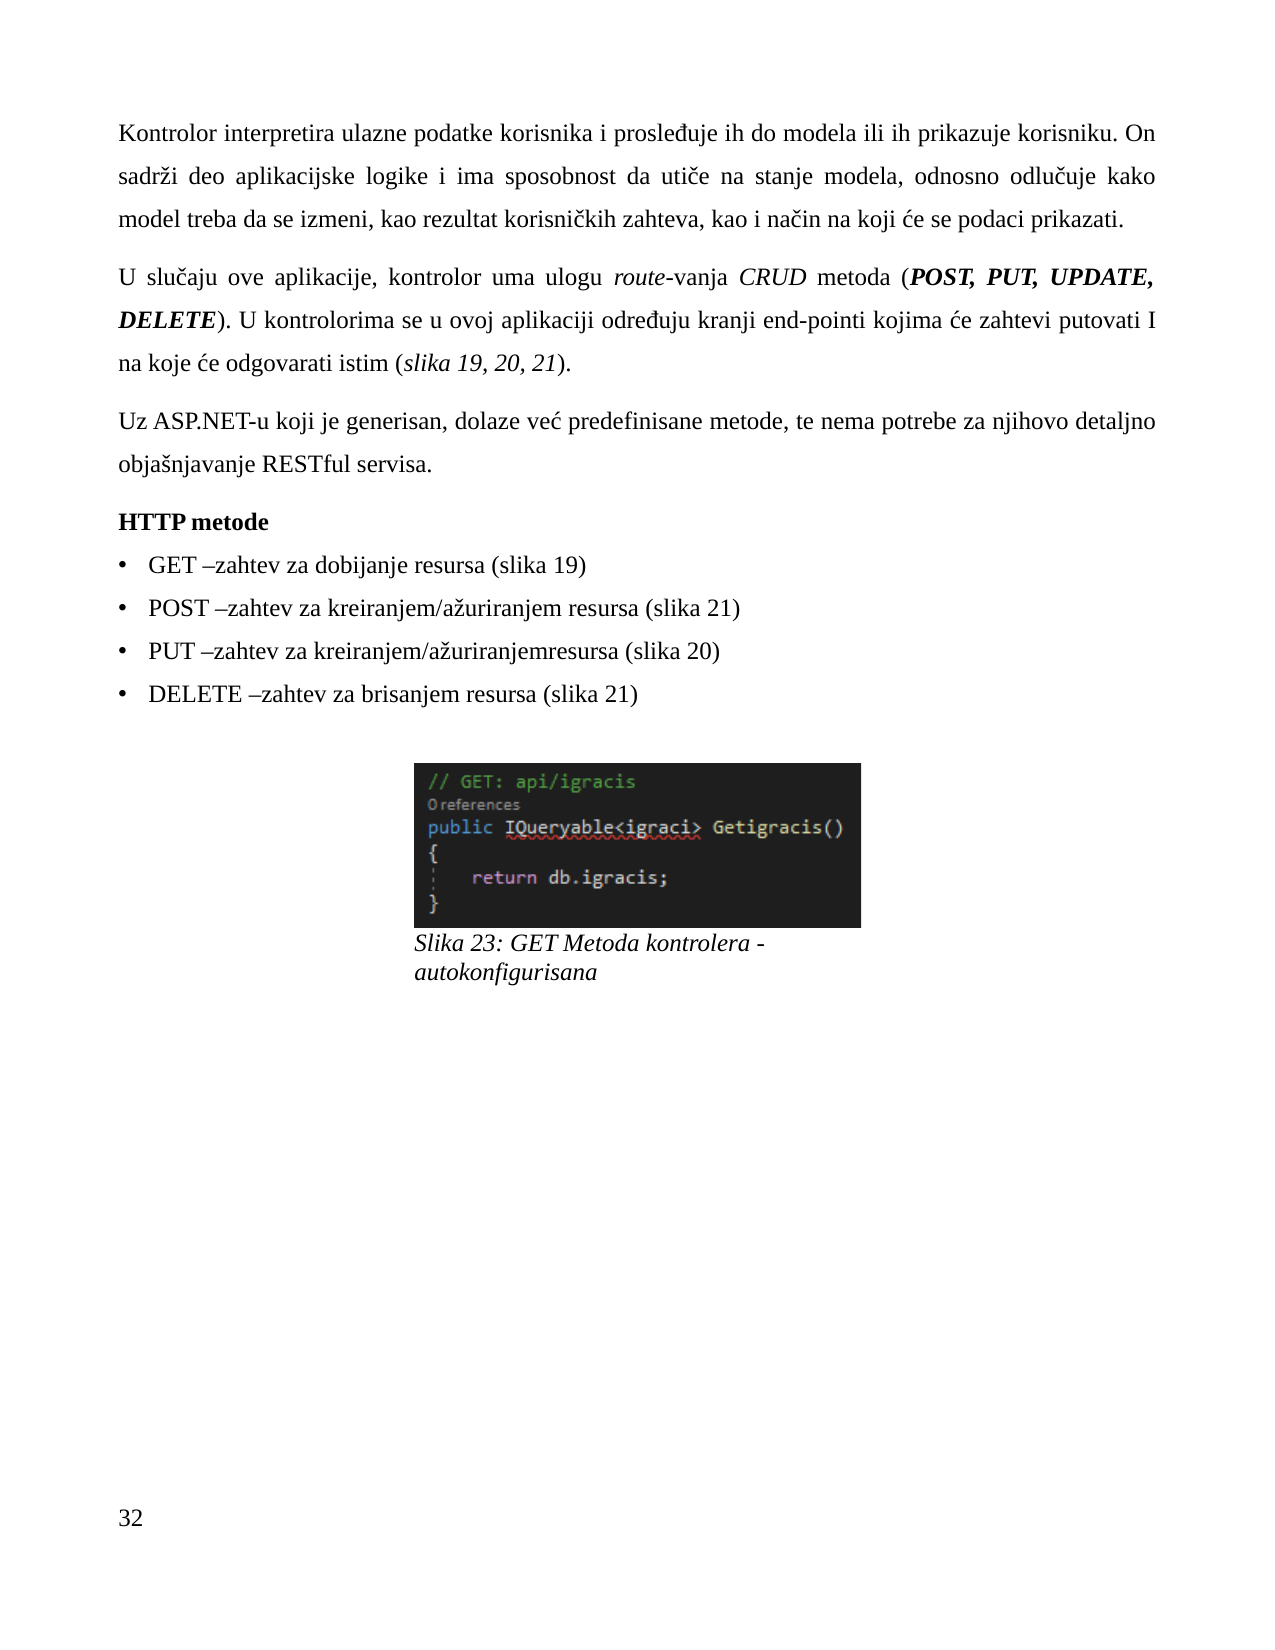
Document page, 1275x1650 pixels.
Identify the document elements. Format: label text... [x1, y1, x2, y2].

text U slučaju ove aplikacije, kontrolor uma ulogu route-vanja CRUD metoda (POST, PUT, UPDATE, DELETE). U kontrolorima se u ovoj aplikaciji određuju kranji end-pointi kojima će zahtevi putovati I na koje će odgovarati istim (slika 19, 20, 21). [118, 262, 1157, 377]
picture [414, 763, 862, 928]
list PUT –zahtev za kreiranjem/ažuriranjemresursa (slika 20) [118, 636, 1157, 665]
list DELETE –zahtev za brisanjem resursa (slika 21) [118, 679, 1157, 708]
text Slika 23: GET Metoda kontrolera - autokonfigurisana [414, 928, 861, 985]
text Kontrolor interpretira ulazne podatke korisnika i prosleđuje ih do modela ili ih prikazuje korisniku. On sadrži deo aplikacijske logike i ima sposobnost da utiče na stanje modela, odnosno odlučuje kako model treba da se izmeni, kao rezultat korisničkih zahteva, kao i način na koji će se podaci prikazati. [118, 118, 1157, 233]
text HTTP metode [118, 507, 1157, 536]
list POST –zahtev za kreiranjem/ažuriranjem resursa (slika 21) [118, 593, 1157, 622]
text Uz ASP.NET-u koji je generisan, dolaze već predefinisane metode, te nema potrebe za njihovo detaljno objašnjavanje RESTful servisa. [118, 406, 1157, 478]
list GET –zahtev za dobijanje resursa (slika 19) [118, 550, 1157, 579]
